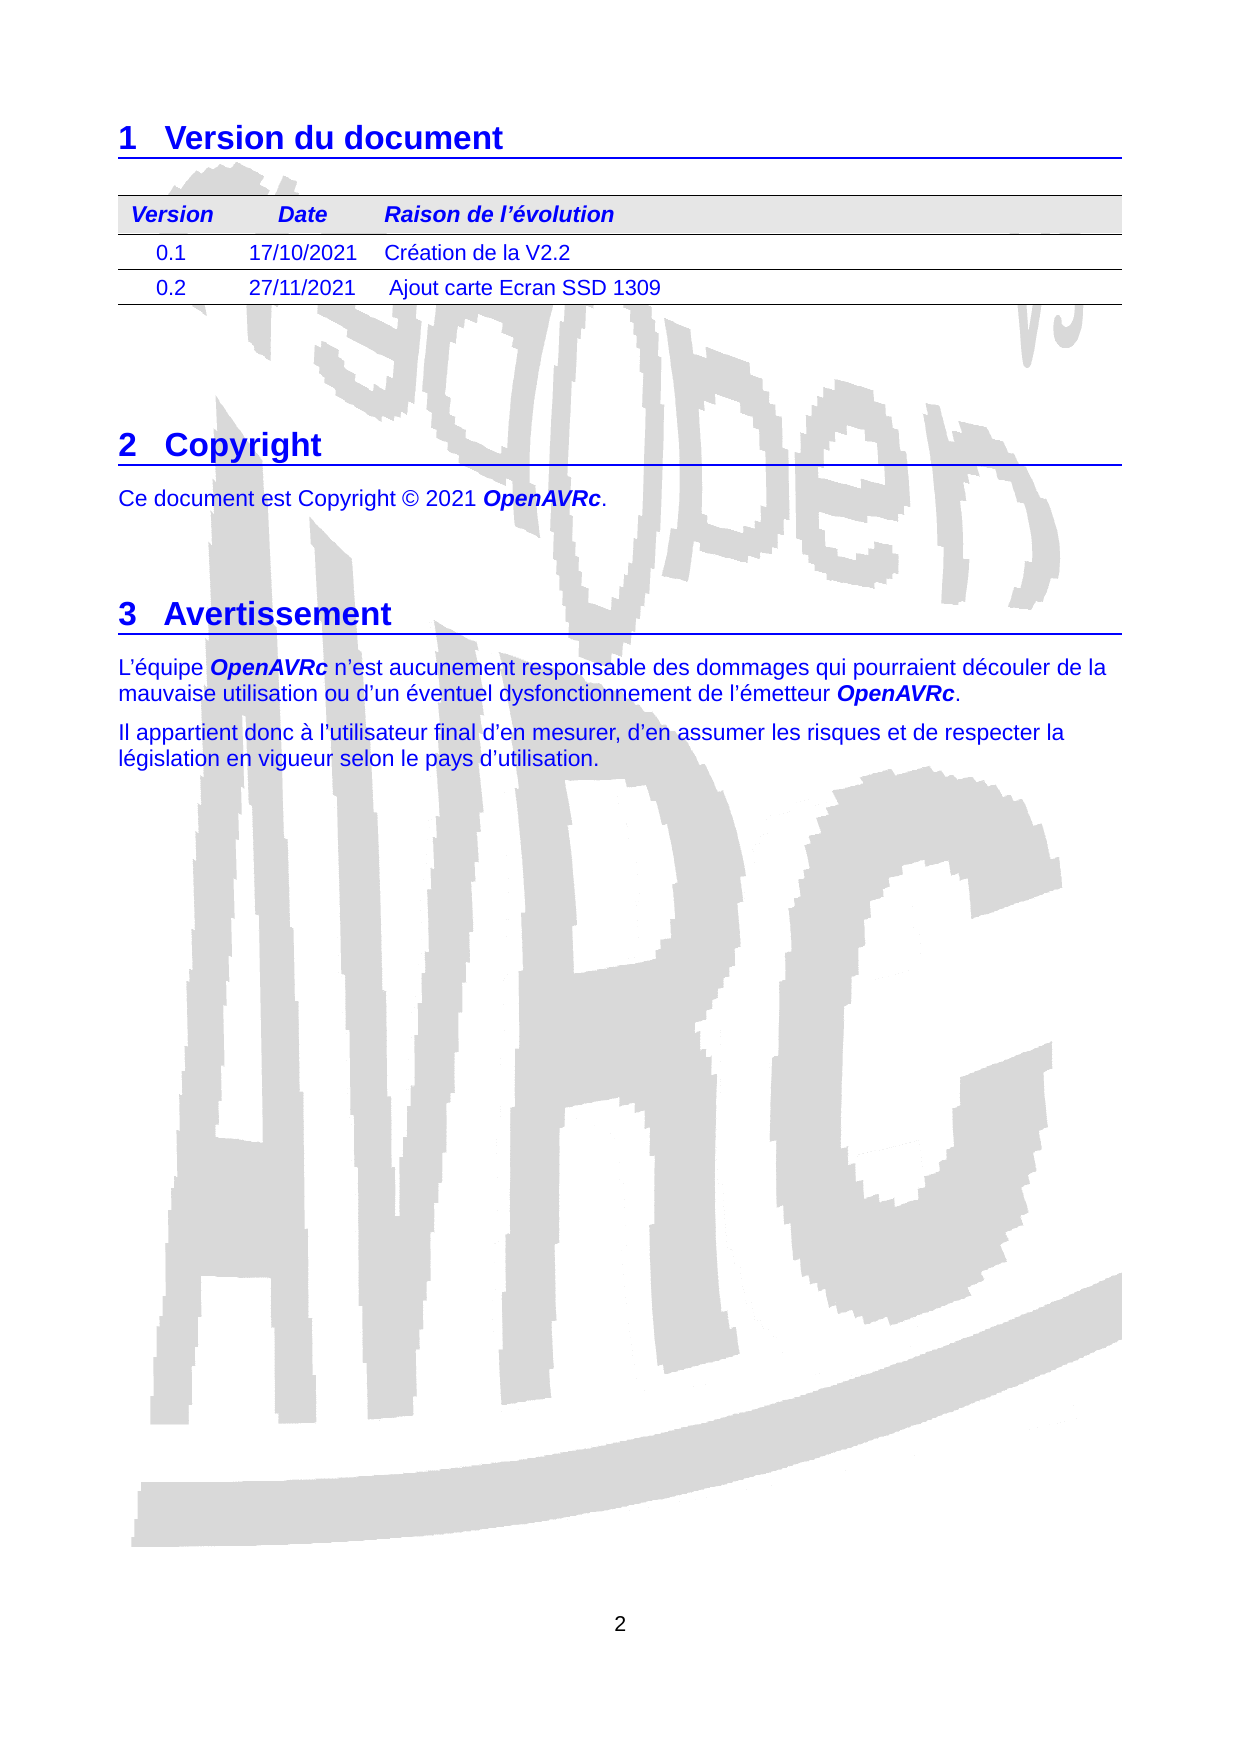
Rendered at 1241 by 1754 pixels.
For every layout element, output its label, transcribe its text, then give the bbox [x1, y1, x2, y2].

table_cell 0.2 [118, 270, 236, 304]
text L’équipe OpenAVRc n’est aucunement responsable des dommages qui pourraient découler de la mauvaise utilisation ou d’un éventuel dysfonctionnement de l’émetteur OpenAVRc. [118, 654, 1122, 706]
table_cell Création de la V2.2 [372, 235, 1122, 269]
text Il appartient donc à l’utilisateur final d’en mesurer, d’en assumer les risques et de respecter la législation en vigueur selon le pays d’utilisation. [118, 719, 1122, 772]
table_header Version [118, 196, 236, 233]
table_header Raison de l’évolution [372, 196, 1122, 233]
text Ce document est Copyright © 2021 OpenAVRc. [118, 485, 1122, 511]
table_cell 27/11/2021 [236, 270, 372, 304]
table_cell 0.1 [118, 235, 236, 269]
table_cell Ajout carte Ecran SSD 1309 [372, 270, 1122, 304]
table_cell 17/10/2021 [236, 235, 372, 269]
subtitle 3 Avertissement [118, 594, 1122, 633]
table_header Date [236, 196, 372, 233]
subtitle 2 Copyright [118, 425, 1122, 464]
subtitle 1 Version du document [118, 118, 1122, 157]
